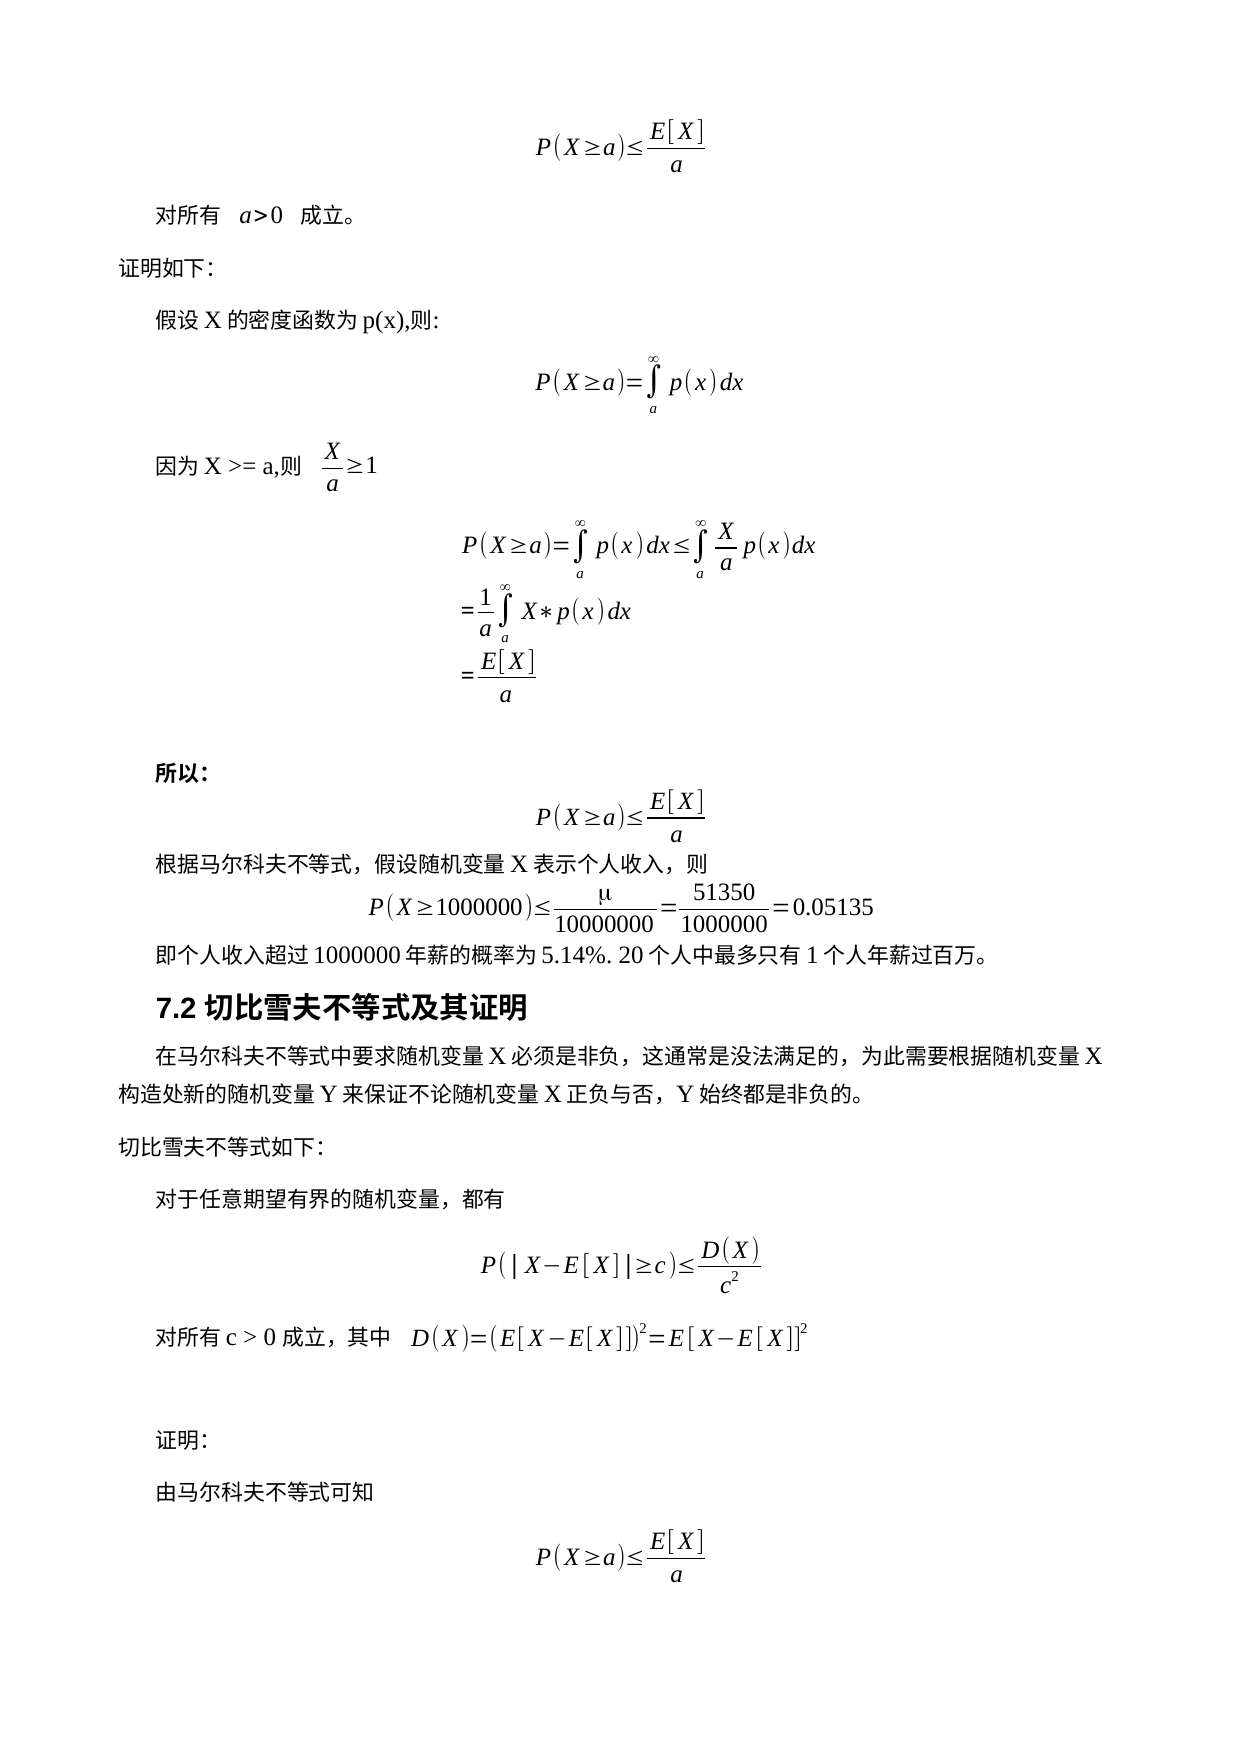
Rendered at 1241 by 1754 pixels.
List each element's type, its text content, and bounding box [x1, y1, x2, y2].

text 假设X的密度函数为p(x),则: [118, 303, 1122, 335]
text 证明如下： [118, 251, 1122, 282]
text 即个人收入超过1000000年薪的概率为5.14%. 20个人中最多只有1个人年薪过百万。 [118, 938, 1122, 969]
text 对所有成立。 [118, 198, 1122, 230]
text 切比雪夫不等式如下： [118, 1129, 1122, 1161]
text 因为X >= a,则 [118, 438, 1122, 497]
text 由马尔科夫不等式可知 [118, 1475, 1122, 1507]
text 在马尔科夫不等式中要求随机变量X必须是非负，这通常是没法满足的，为此需要根据随机变量X构造处新的随机变量Y来保证不论随机变量X正负与否，Y始终都是非负的。 [118, 1039, 1122, 1109]
text 对所有c > 0 成立，其中 [118, 1320, 1122, 1353]
text 所以： [118, 756, 1122, 788]
text 根据马尔科夫不等式，假设随机变量X表示个人收入，则 [118, 847, 1122, 879]
text 证明： [118, 1423, 1122, 1454]
subtitle 7.2 切比雪夫不等式及其证明 [118, 984, 1122, 1027]
text 对于任意期望有界的随机变量，都有 [118, 1182, 1122, 1214]
